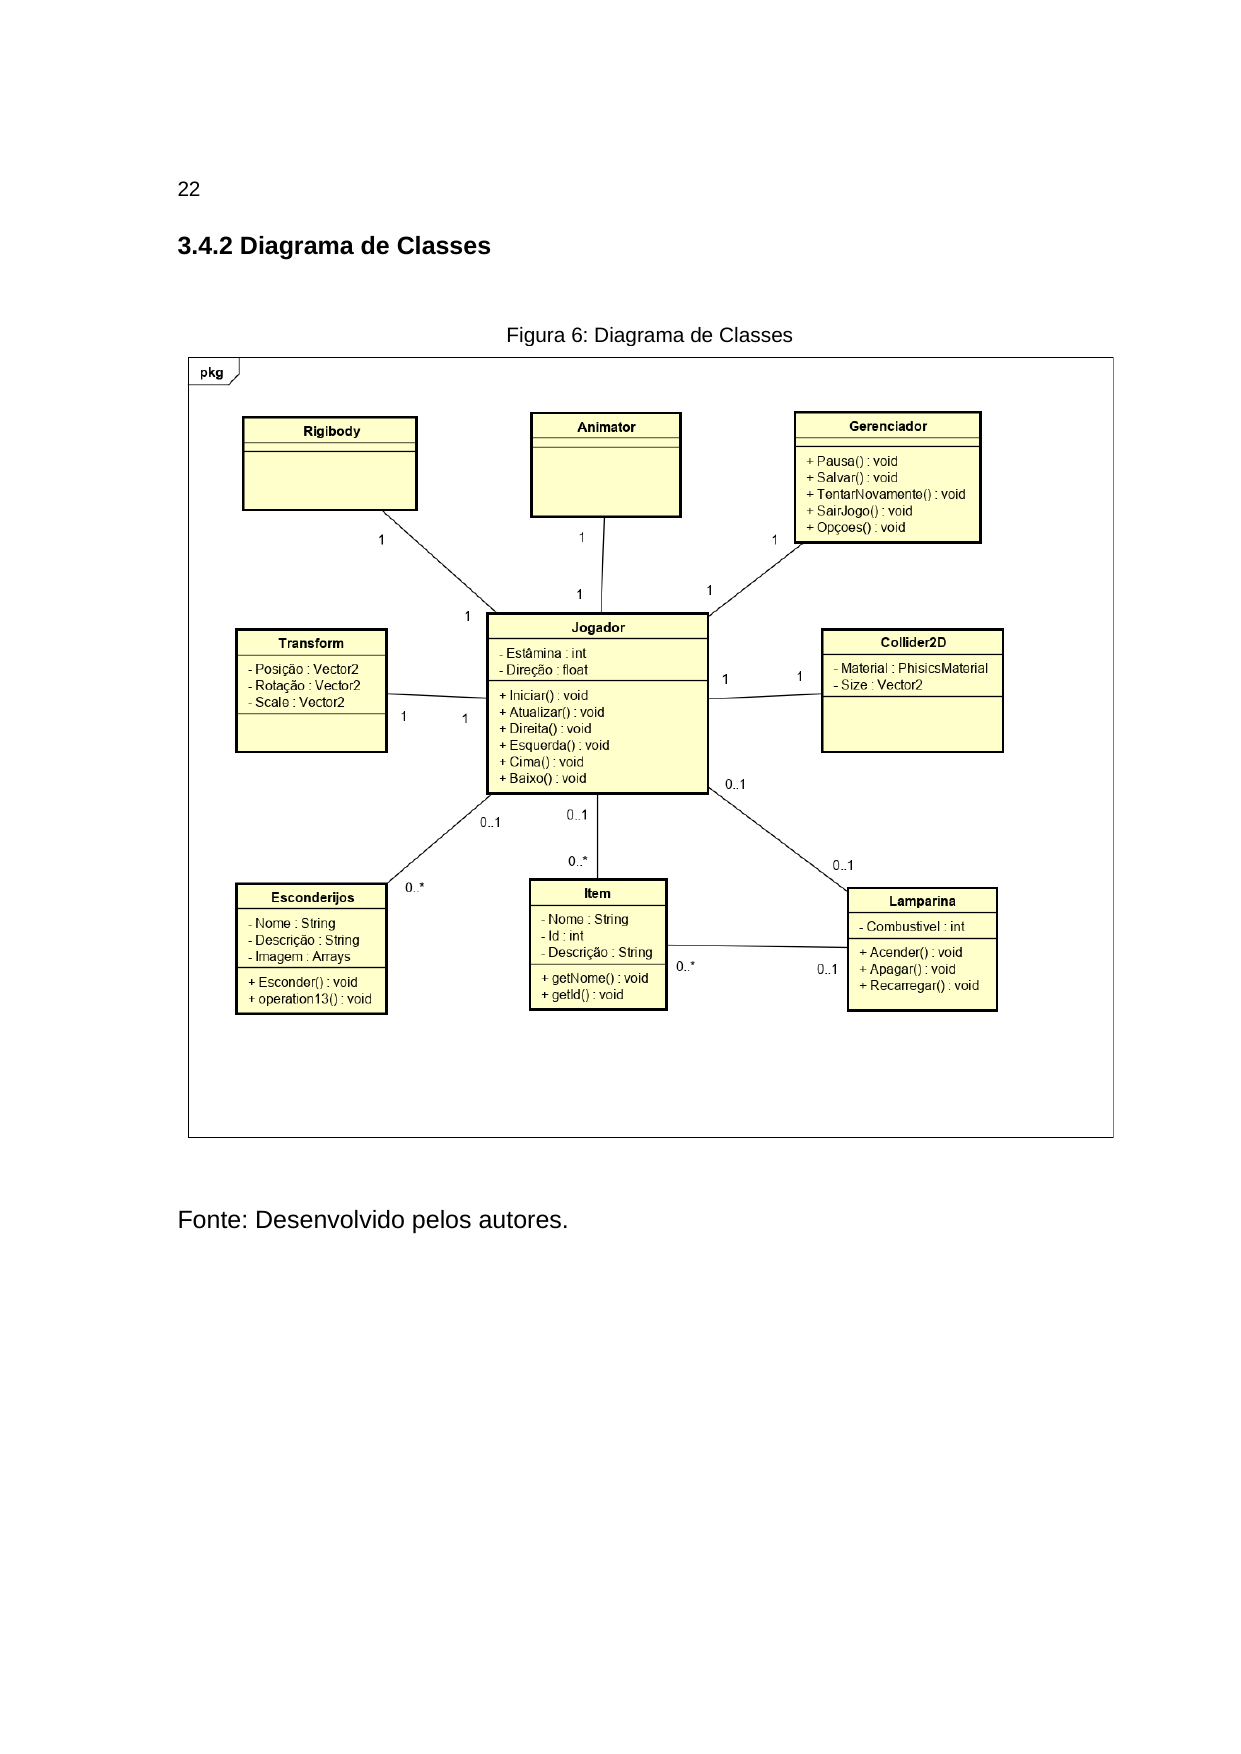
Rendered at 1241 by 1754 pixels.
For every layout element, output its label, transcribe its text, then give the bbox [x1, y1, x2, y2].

text Fonte: Desenvolvido pelos autores. [177, 1205, 1122, 1234]
subtitle Figura 6: Diagrama de Classes [177, 323, 1122, 346]
picture [177, 346, 1123, 1148]
subtitle 3.4.2 Diagrama de Classes [177, 231, 1122, 259]
